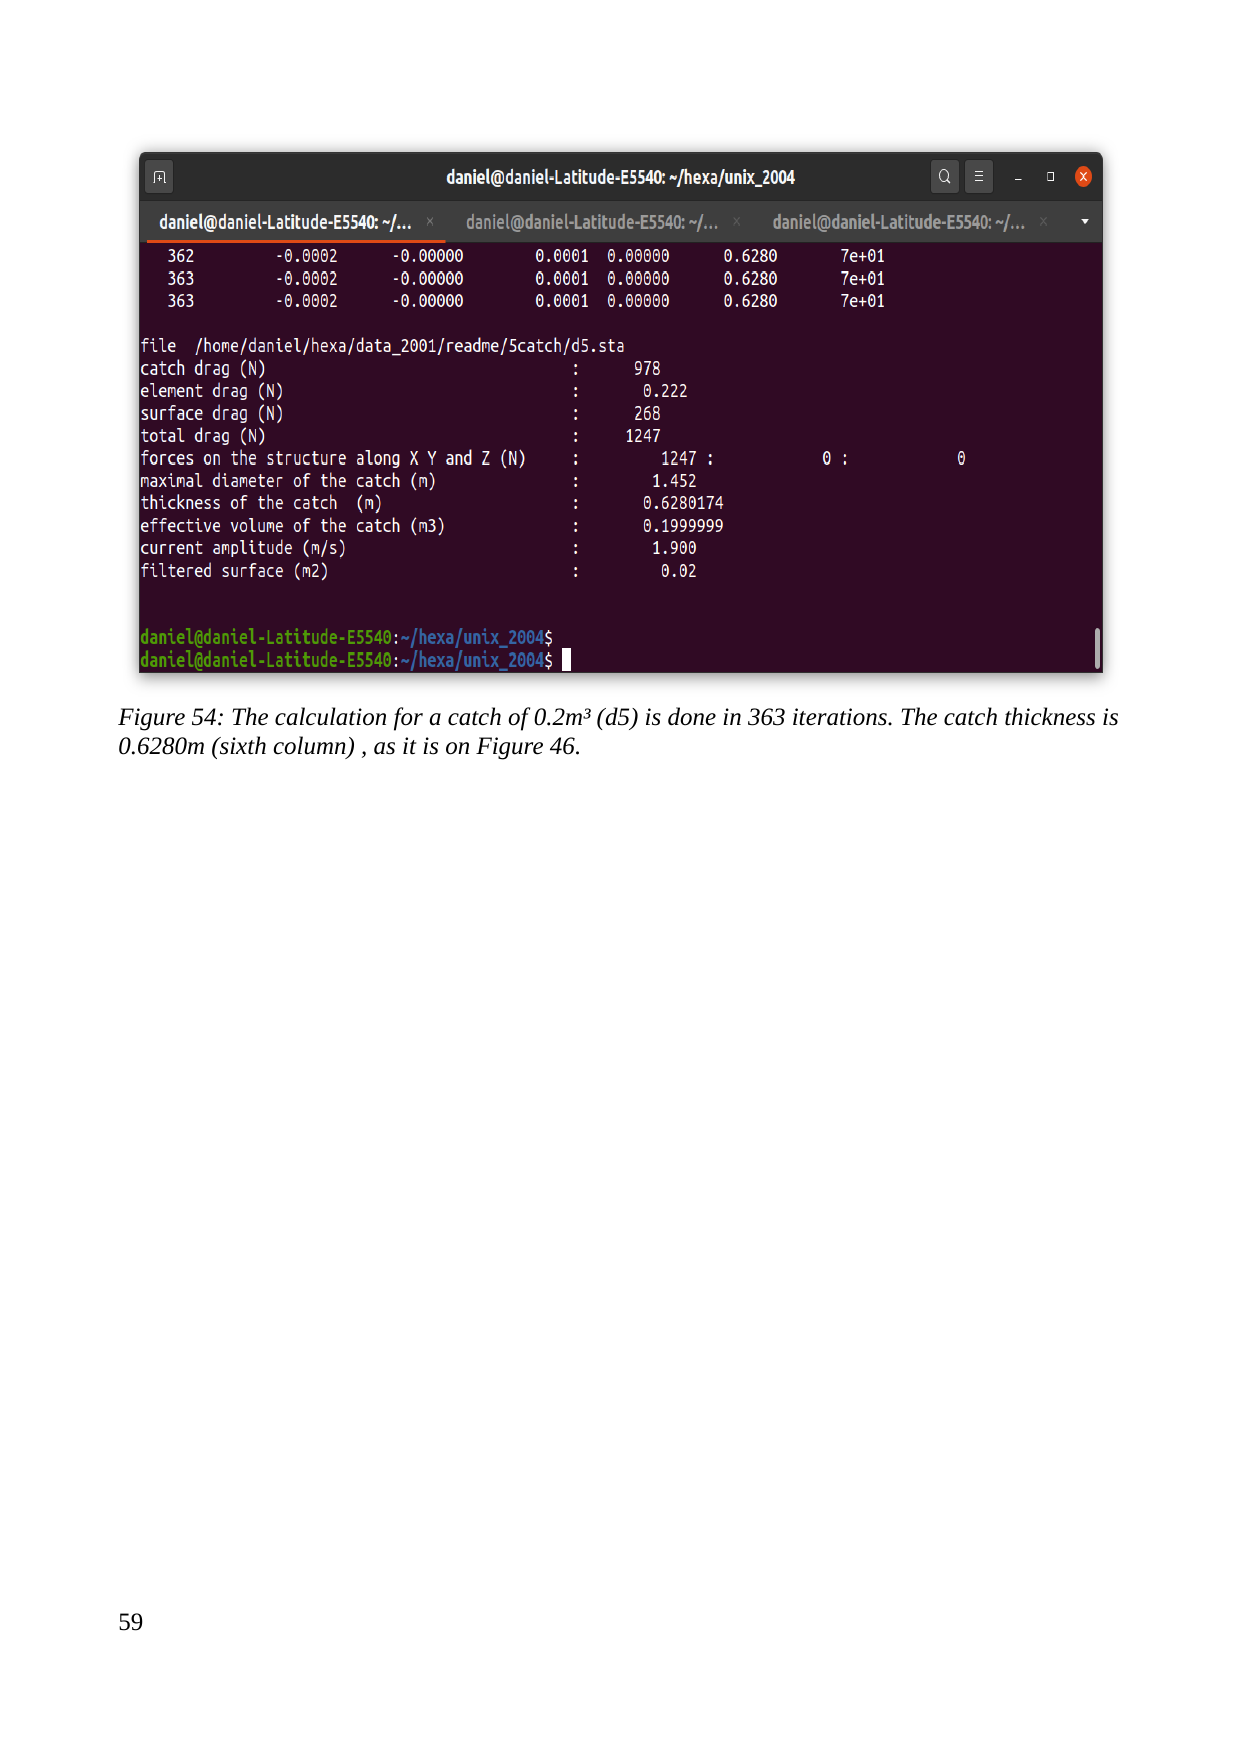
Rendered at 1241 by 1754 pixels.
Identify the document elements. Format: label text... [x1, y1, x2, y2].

text Figure 54: The calculation for a catch of 0.2m³ (d5) is done in 363 iterations. The catch thickness is 0.6280m (sixth column) , as it is on Figure 46. [118, 702, 1122, 759]
picture [118, 130, 1123, 702]
